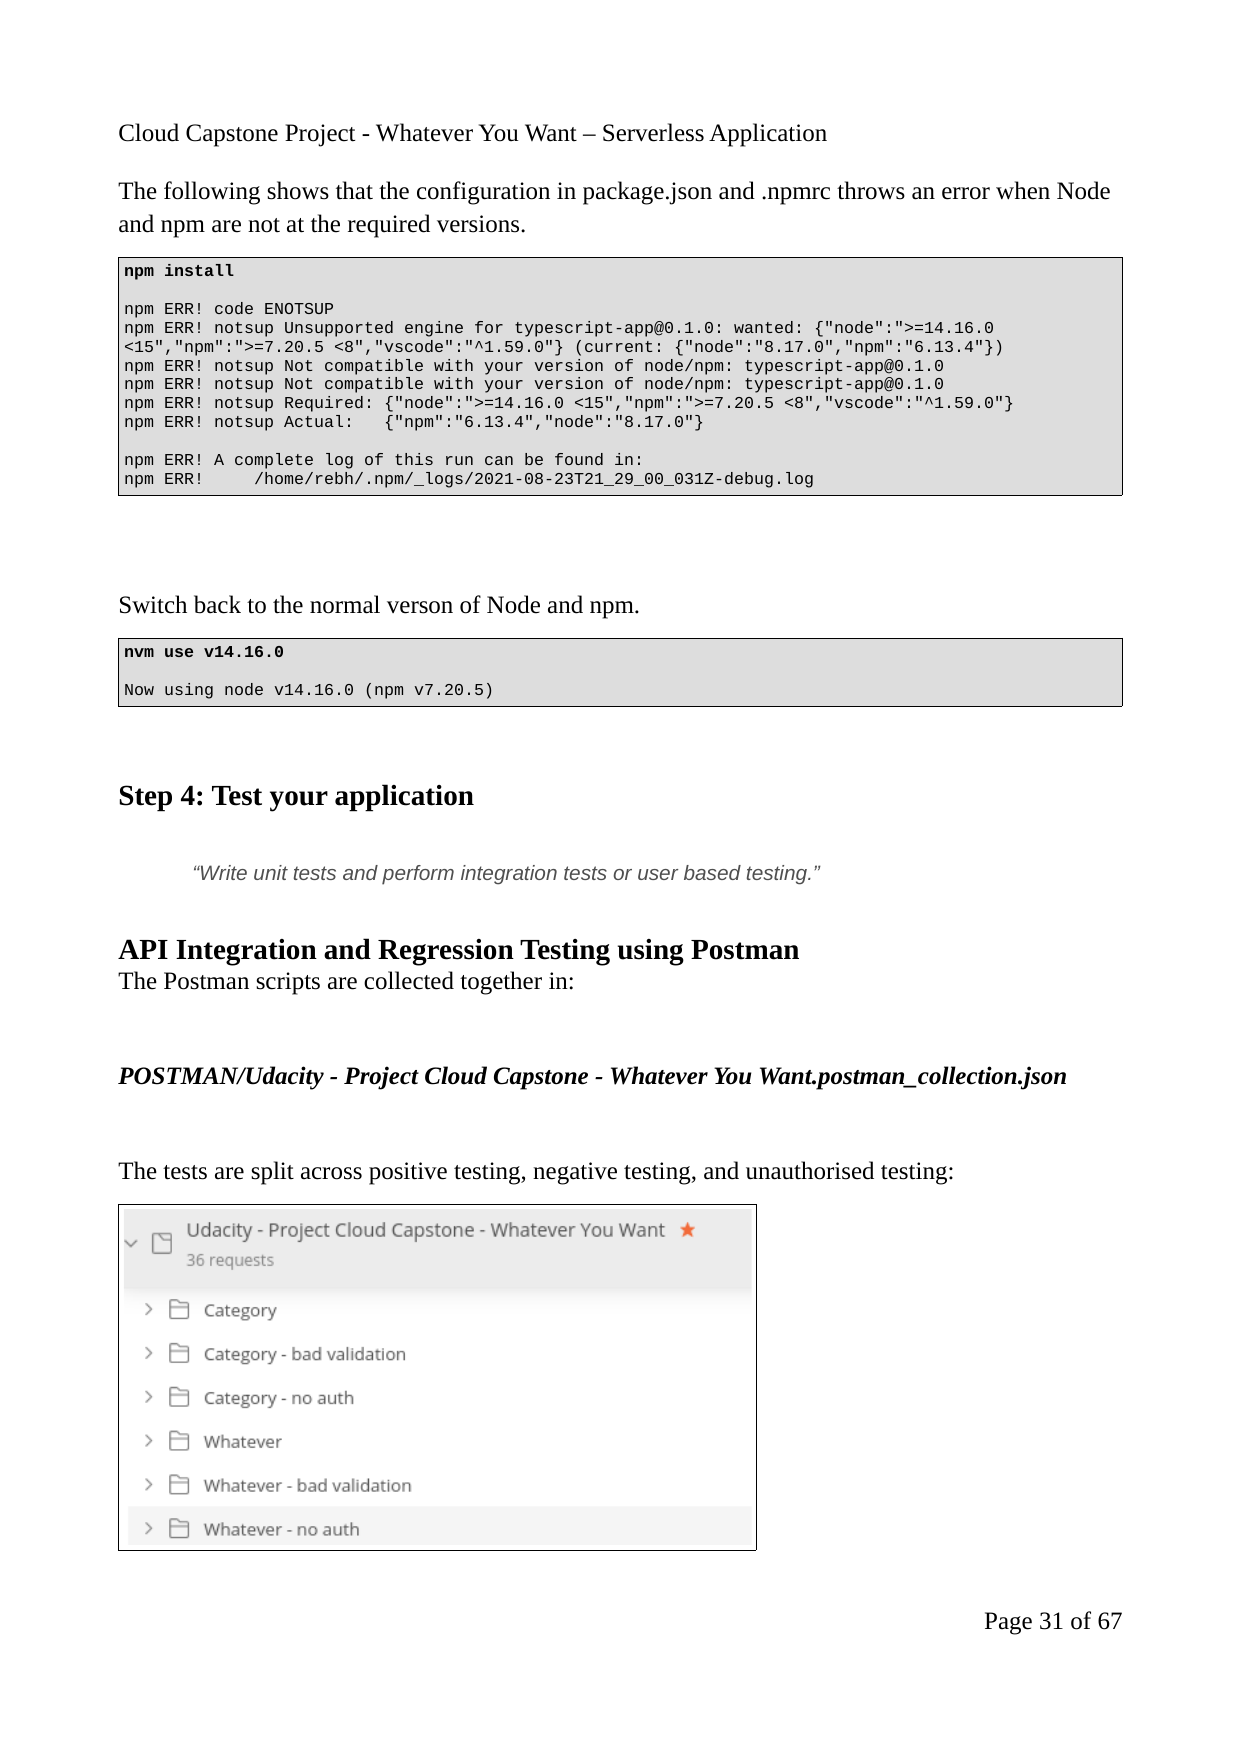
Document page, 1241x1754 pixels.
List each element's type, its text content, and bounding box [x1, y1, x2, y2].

table_header npm install npm ERR! code ENOTSUP npm ERR! notsup Unsupported engine for typescript-app@0.1.0: wanted: {"node":">=14.16.0 <15","npm":">=7.20.5 <8","vscode":"^1.59.0"} (current: {"node":"8.17.0","npm":"6.13.4"}) npm ERR! notsup Not compatible with your version of node/npm: typescript-app@0.1.0 npm ERR! notsup Not compatible with your version of node/npm: typescript-app@0.1.0 npm ERR! notsup Required: {"node":">=14.16.0 <15","npm":">=7.20.5 <8","vscode":"^1.59.0"} npm ERR! notsup Actual: {"npm":"6.13.4","node":"8.17.0"} npm ERR! A complete log of this run can be found in: npm ERR! /home/rebh/.npm/_logs/2021-08-23T21_29_00_031Z-debug.log [119, 258, 1122, 495]
subtitle API Integration and Regression Testing using Postman [118, 932, 1122, 966]
table_header [119, 1205, 756, 1550]
text The Postman scripts are collected together in: [118, 966, 1122, 995]
table_header nvm use v14.16.0 Now using node v14.16.0 (npm v7.20.5) [119, 639, 1122, 706]
text POSTMAN/Udacity - Project Cloud Capstone - Whatever You Want.postman_collection.json [118, 1061, 1122, 1090]
text “Write unit tests and perform integration tests or user based testing.” [192, 861, 1122, 884]
text Switch back to the normal verson of Node and npm. [118, 590, 1122, 619]
subtitle Step 4: Test your application [118, 778, 1122, 812]
text The tests are split across positive testing, negative testing, and unauthorised testing: [118, 1156, 1122, 1185]
picture [123, 1209, 752, 1545]
text The following shows that the configuration in package.json and .npmrc throws an error when Node and npm are not at the required versions. [118, 176, 1122, 238]
